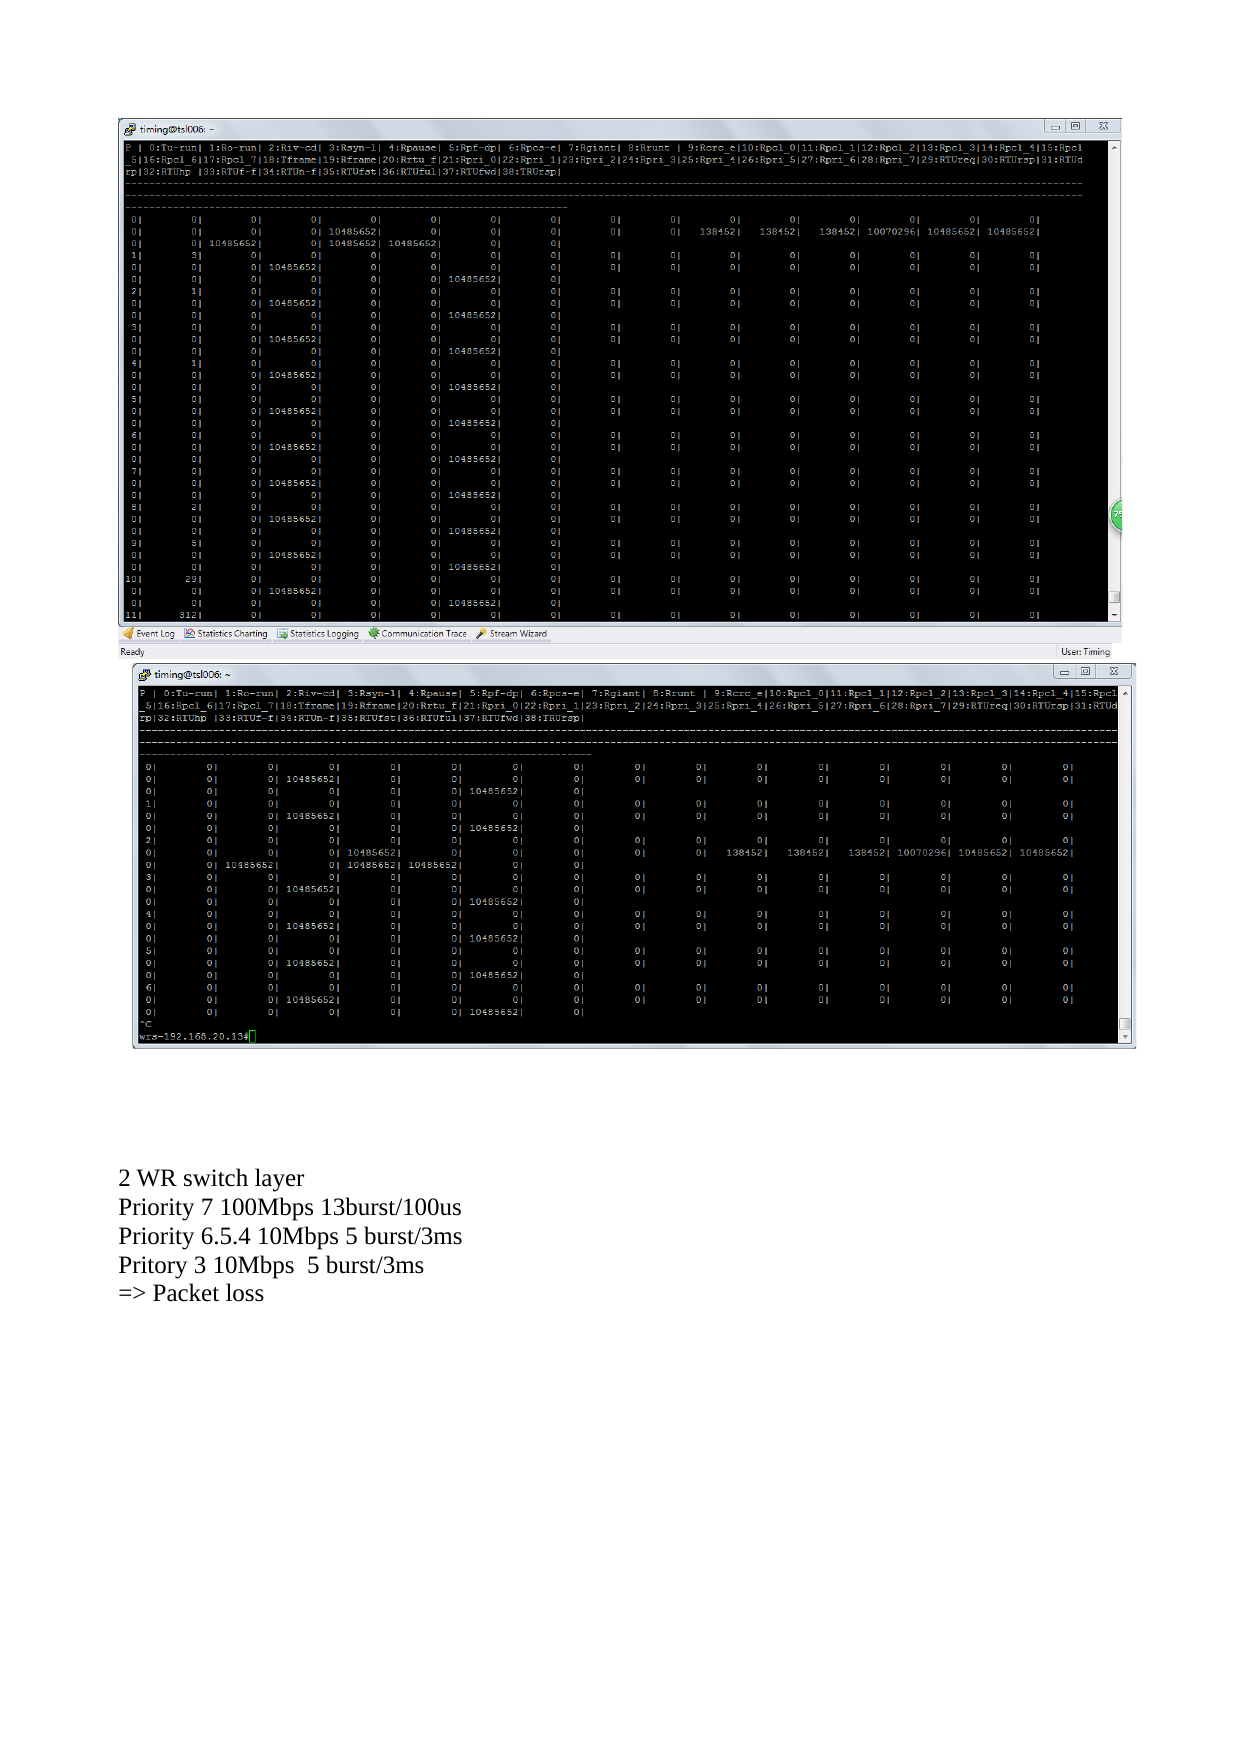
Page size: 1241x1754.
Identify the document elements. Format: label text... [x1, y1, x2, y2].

picture [132, 663, 1137, 1049]
text Pritory 3 10Mbps 5 burst/3ms [118, 1250, 1122, 1278]
picture [118, 118, 1123, 659]
text => Packet loss [118, 1278, 1122, 1307]
text 2 WR switch layer [118, 1163, 1122, 1192]
text Priority 7 100Mbps 13burst/100us [118, 1192, 1122, 1221]
text Priority 6.5.4 10Mbps 5 burst/3ms [118, 1221, 1122, 1250]
